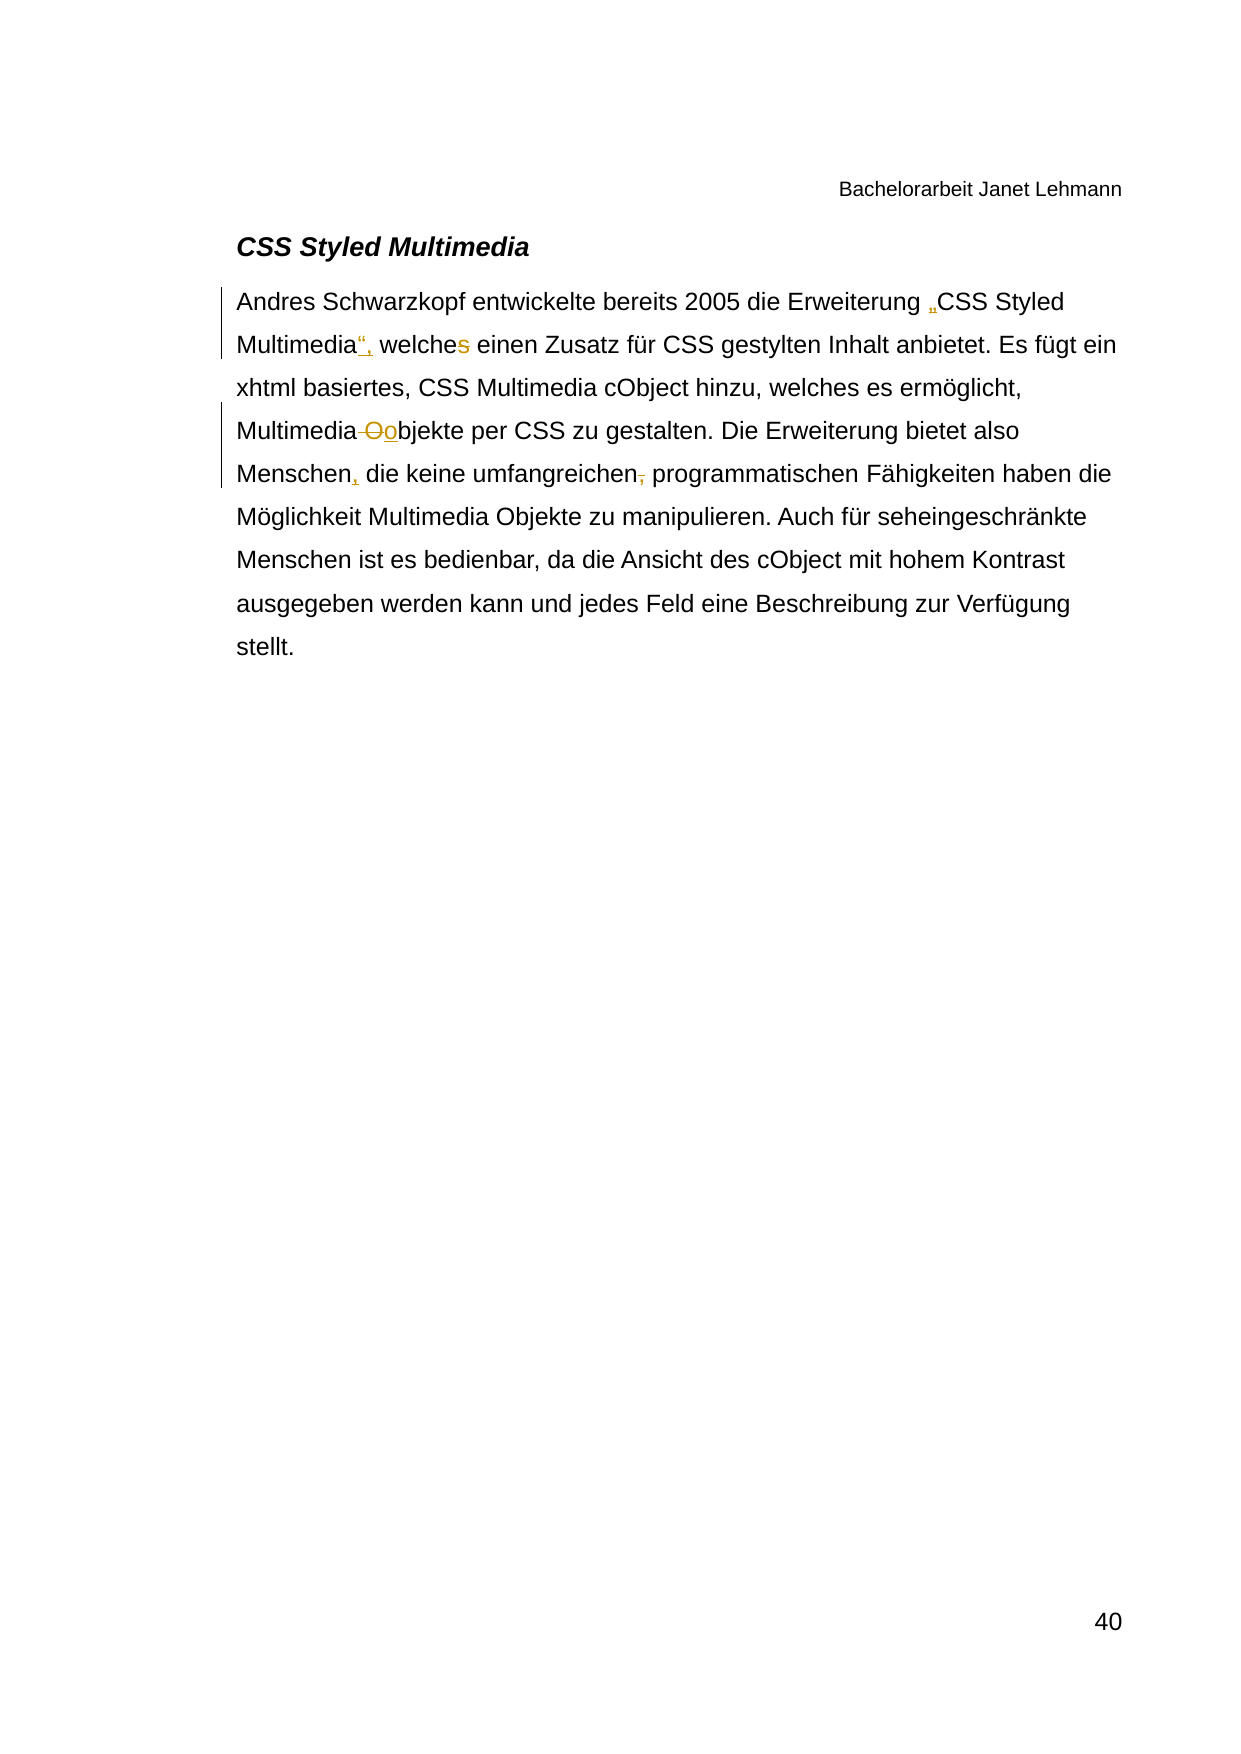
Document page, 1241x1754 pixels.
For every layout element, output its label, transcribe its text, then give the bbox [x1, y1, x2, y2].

text Andres Schwarzkopf entwickelte bereits 2005 die Erweiterung „CSS Styled Multimedia“, welche einen Zusatz für CSS gestylten Inhalt anbietet. Es fügt ein xhtml basiertes, CSS Multimedia cObject hinzu, welches es ermöglicht, Multimediaobjekte per CSS zu gestalten. Die Erweiterung bietet also Menschen, die keine umfangreichen programmatischen Fähigkeiten haben die Möglichkeit Multimedia Objekte zu manipulieren. Auch für seheingeschränkte Menschen ist es bedienbar, da die Ansicht des cObject mit hohem Kontrast ausgegeben werden kann und jedes Feld eine Beschreibung zur Verfügung stellt. [236, 287, 1122, 661]
subtitle CSS Styled Multimedia [236, 231, 1122, 262]
